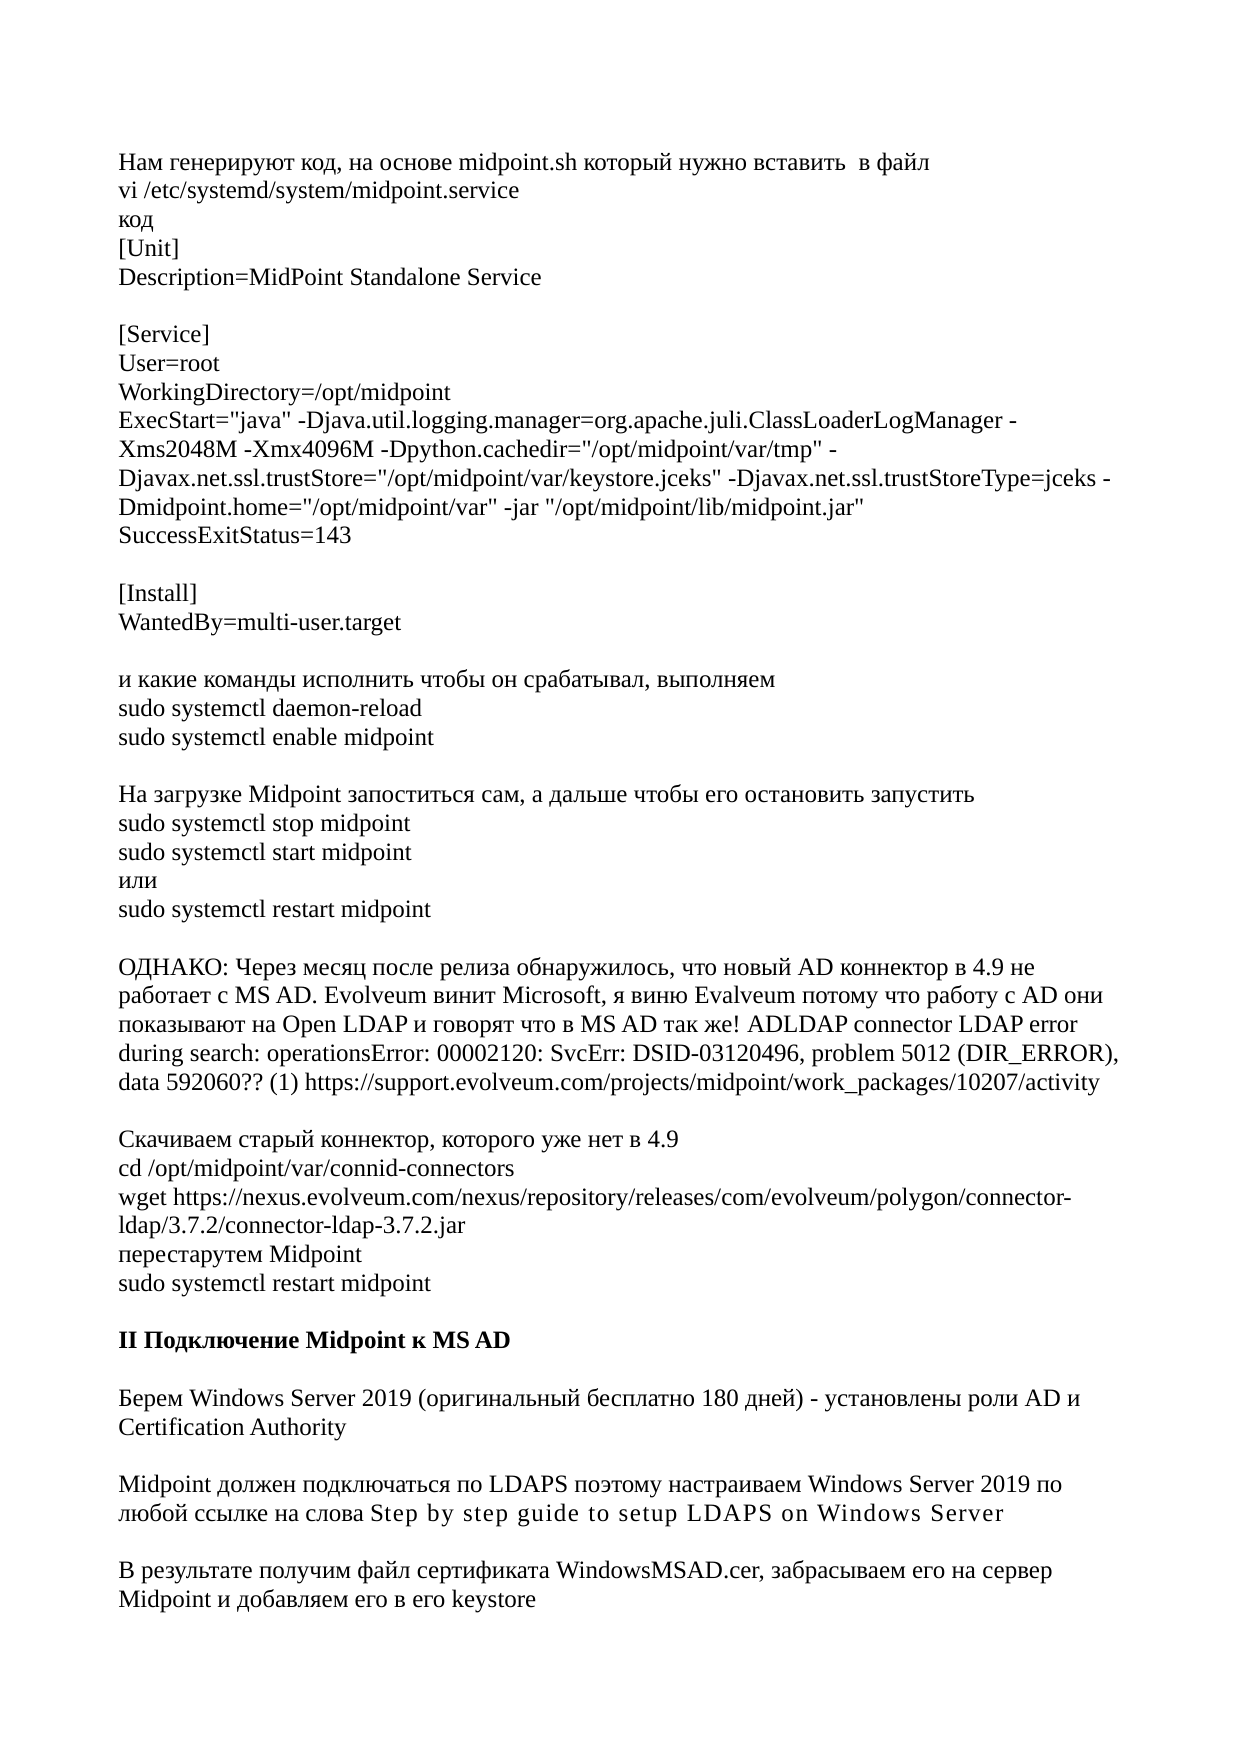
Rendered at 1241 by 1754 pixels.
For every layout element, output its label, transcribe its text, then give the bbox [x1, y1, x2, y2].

text sudo systemctl restart midpoint [118, 894, 1122, 923]
text В результaте получим файл сертификата WindowsMSAD.cer, забрасываем его на сервер Midpoint и добавляем его в его keystore [118, 1556, 1122, 1613]
text Нам генерируют код, на основе midpoint.sh который нужно вставить в файл [118, 147, 1122, 176]
text cd /opt/midpoint/var/connid-connectors [118, 1153, 1122, 1182]
text wget https://nexus.evolveum.com/nexus/repository/releases/com/evolveum/polygon/connector-ldap/3.7.2/connector-ldap-3.7.2.jar [118, 1182, 1122, 1239]
text Description=MidPoint Standalone Service [118, 262, 1122, 291]
text Берем Windows Server 2019 (оригинальный бесплатно 180 дней) - установлены роли AD и Certification Authority [118, 1383, 1122, 1441]
text vi /etc/systemd/system/midpoint.service [118, 176, 1122, 204]
text или [118, 866, 1122, 894]
text sudo systemctl daemon-reload [118, 693, 1122, 722]
text sudo systemctl restart midpoint [118, 1268, 1122, 1297]
text ExecStart="java" -Djava.util.logging.manager=org.apache.juli.ClassLoaderLogManager -Xms2048M -Xmx4096M -Dpython.cachedir="/opt/midpoint/var/tmp" -Djavax.net.ssl.trustStore="/opt/midpoint/var/keystore.jceks" -Djavax.net.ssl.trustStoreType=jceks -Dmidpoint.home="/opt/midpoint/var" -jar "/opt/midpoint/lib/midpoint.jar" [118, 406, 1122, 521]
text На загрузке Midpoint запоститься сам, а дальше чтобы его остановить запустить [118, 779, 1122, 808]
text sudo systemctl stop midpoint [118, 808, 1122, 837]
text sudo systemctl enable midpoint [118, 722, 1122, 751]
text код [118, 204, 1122, 233]
text WorkingDirectory=/opt/midpoint [118, 377, 1122, 406]
text и какие команды исполнить чтобы он срабатывал, выполняем [118, 664, 1122, 693]
text ОДНАКО: Через месяц после релиза обнаружилось, что новый AD коннектор в 4.9 не работает с MS AD. Evolveum винит Microsoft, я виню Evalveum потому что работу с AD они показывают на Open LDAP и говорят что в MS AD так же! ADLDAP connector LDAP error during search: operationsError: 00002120: SvcErr: DSID-03120496, problem 5012 (DIR_ERROR), data 592060?? (1) https://support.evolveum.com/projects/midpoint/work_packages/10207/activity [118, 952, 1122, 1096]
text [Service] [118, 319, 1122, 348]
text sudo systemctl start midpoint [118, 837, 1122, 866]
text Скачиваем старый коннектор, которого уже нет в 4.9 [118, 1124, 1122, 1153]
text [Install] [118, 578, 1122, 607]
text User=root [118, 348, 1122, 377]
text II Подключение Midpoint к MS AD [118, 1326, 1122, 1354]
text WantedBy=multi-user.target [118, 607, 1122, 636]
text SuccessExitStatus=143 [118, 521, 1122, 549]
text перестарутем Midpoint [118, 1239, 1122, 1268]
text [Unit] [118, 233, 1122, 262]
text Midpoint должен подключаться по LDAPS поэтому настраиваем Windows Server 2019 по любой ссылке на слова Step by step guide to setup LDAPS on Windows Server [118, 1469, 1122, 1527]
